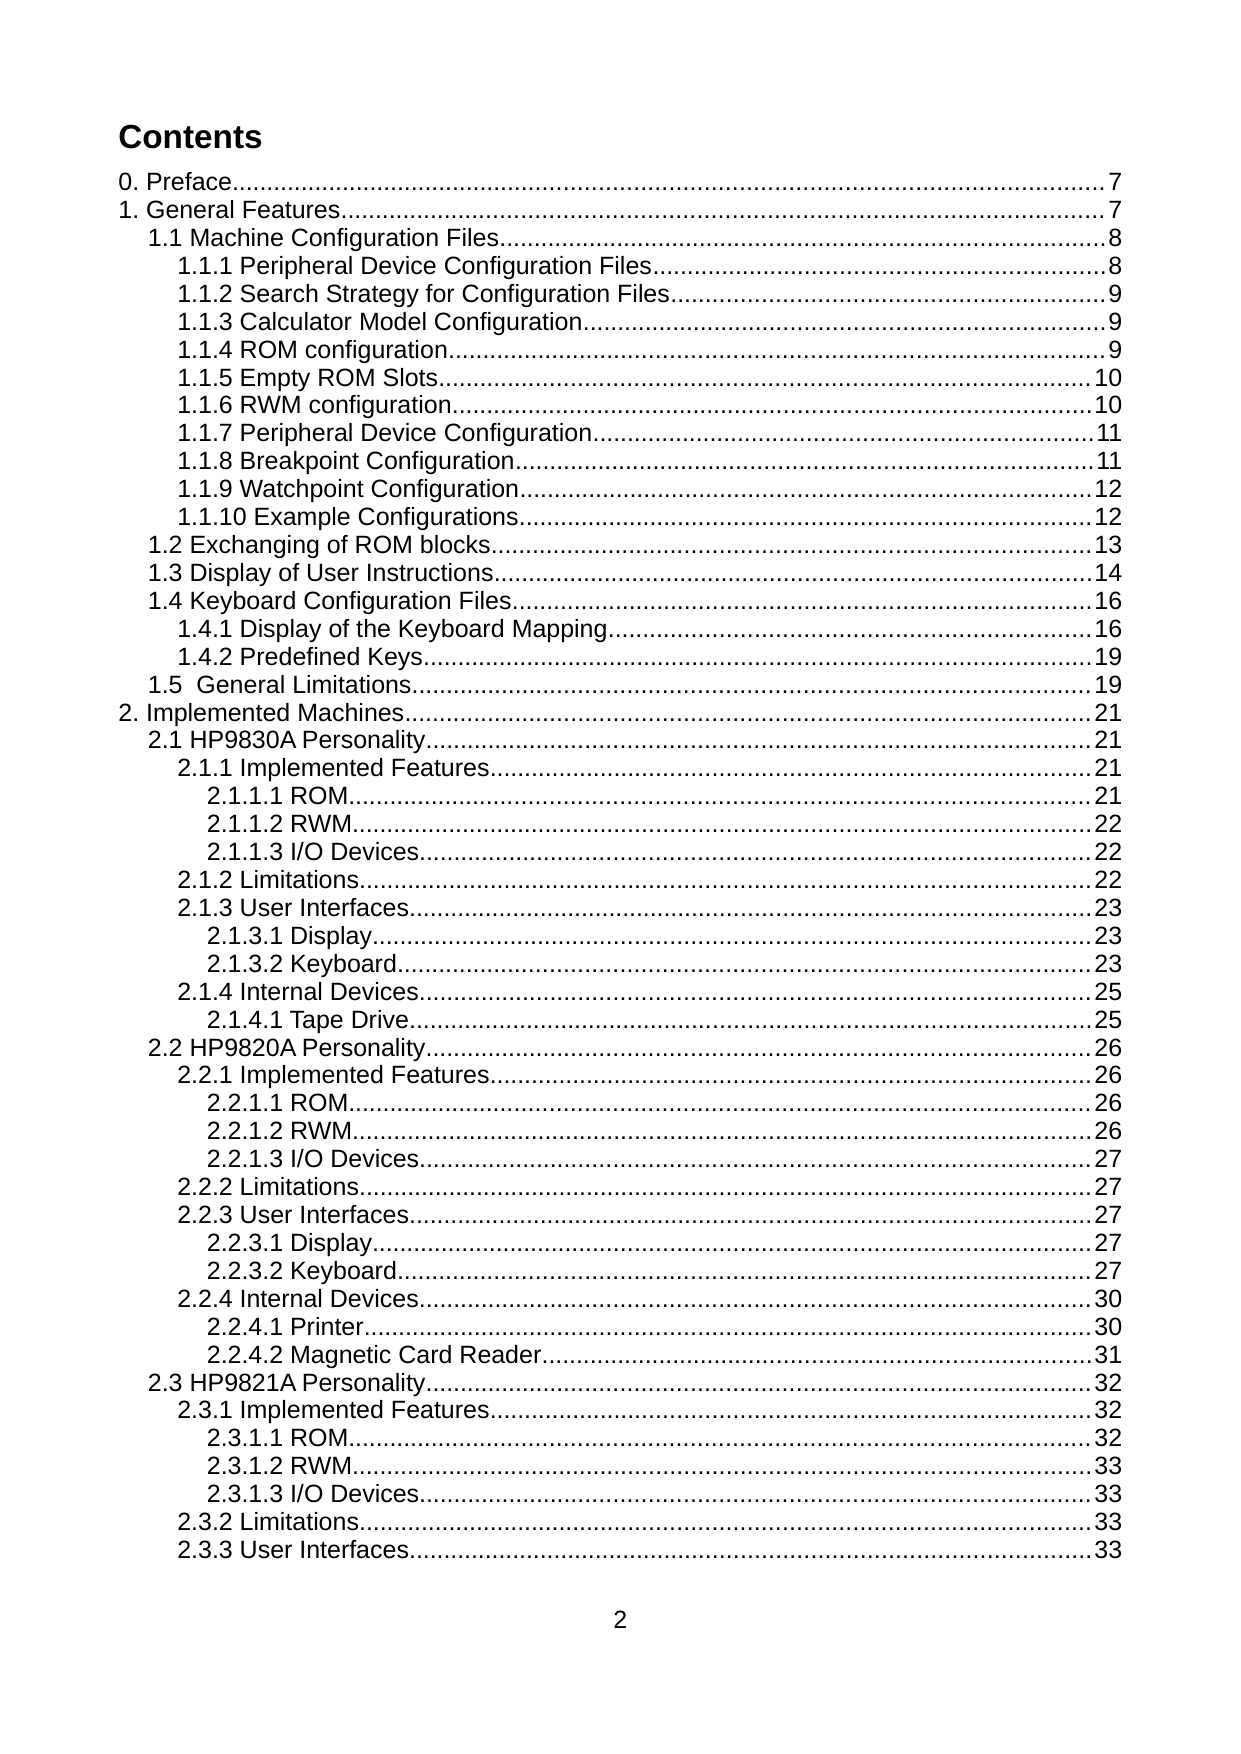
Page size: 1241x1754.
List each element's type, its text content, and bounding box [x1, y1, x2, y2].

text 2.1 HP9830A Personality 21 [148, 726, 1122, 754]
text 1.1.8 Breakpoint Configuration 11 [177, 447, 1122, 475]
text 1.3 Display of User Instructions 14 [148, 559, 1122, 587]
text 2.1.1.3 I/O Devices 22 [207, 838, 1122, 866]
text 2.2.4.2 Magnetic Card Reader 31 [207, 1340, 1122, 1368]
text 2.2.1.3 I/O Devices 27 [207, 1145, 1122, 1173]
text 1.4.1 Display of the Keyboard Mapping 16 [177, 614, 1122, 642]
text 1.1.10 Example Configurations 12 [177, 503, 1122, 531]
text 1.1 Machine Configuration Files 8 [148, 224, 1122, 252]
text 2.2.3.2 Keyboard 27 [207, 1257, 1122, 1284]
text 2.3 HP9821A Personality 32 [148, 1368, 1122, 1396]
text 2.3.1.2 RWM 33 [207, 1452, 1122, 1480]
text 2.3.1 Implemented Features 32 [177, 1396, 1122, 1424]
text 2.1.3 User Interfaces 23 [177, 894, 1122, 922]
text 1.1.5 Empty ROM Slots 10 [177, 363, 1122, 391]
text 1.1.9 Watchpoint Configuration 12 [177, 475, 1122, 503]
text 2.1.1.1 ROM 21 [207, 782, 1122, 810]
text 1. General Features 7 [118, 196, 1122, 224]
text 2.2.4.1 Printer 30 [207, 1312, 1122, 1340]
text 2. Implemented Machines 21 [118, 698, 1122, 726]
text 1.4 Keyboard Configuration Files 16 [148, 587, 1122, 614]
text 1.1.1 Peripheral Device Configuration Files 8 [177, 252, 1122, 279]
text 1.1.4 ROM configuration 9 [177, 335, 1122, 363]
text 2.2.2 Limitations 27 [177, 1173, 1122, 1201]
text 1.1.6 RWM configuration 10 [177, 391, 1122, 419]
subtitle Contents [118, 118, 1122, 155]
text 2.2.1 Implemented Features 26 [177, 1061, 1122, 1089]
text 2.1.1.2 RWM 22 [207, 810, 1122, 838]
text 2.3.1.3 I/O Devices 33 [207, 1480, 1122, 1508]
text 2.2.1.1 ROM 26 [207, 1089, 1122, 1117]
text 2.2.3 User Interfaces 27 [177, 1201, 1122, 1229]
text 2.1.3.1 Display 23 [207, 922, 1122, 949]
text 1.5 General Limitations 19 [148, 670, 1122, 698]
text 2.2.1.2 RWM 26 [207, 1117, 1122, 1145]
text 2.1.2 Limitations 22 [177, 866, 1122, 894]
text 2.2 HP9820A Personality 26 [148, 1033, 1122, 1061]
text 1.1.2 Search Strategy for Configuration Files 9 [177, 279, 1122, 307]
text 1.2 Exchanging of ROM blocks 13 [148, 531, 1122, 559]
text 2.3.3 User Interfaces 33 [177, 1536, 1122, 1564]
text 0. Preface 7 [118, 168, 1122, 196]
text 1.4.2 Predefined Keys 19 [177, 642, 1122, 670]
text 2.3.1.1 ROM 32 [207, 1424, 1122, 1452]
text 1.1.3 Calculator Model Configuration 9 [177, 307, 1122, 335]
text 2.3.2 Limitations 33 [177, 1508, 1122, 1536]
text 2.1.4 Internal Devices 25 [177, 977, 1122, 1005]
text 1.1.7 Peripheral Device Configuration 11 [177, 419, 1122, 447]
text 2.1.4.1 Tape Drive 25 [207, 1005, 1122, 1033]
text 2.2.4 Internal Devices 30 [177, 1284, 1122, 1312]
text 2.1.1 Implemented Features 21 [177, 754, 1122, 782]
text 2.1.3.2 Keyboard 23 [207, 949, 1122, 977]
text 2.2.3.1 Display 27 [207, 1229, 1122, 1257]
